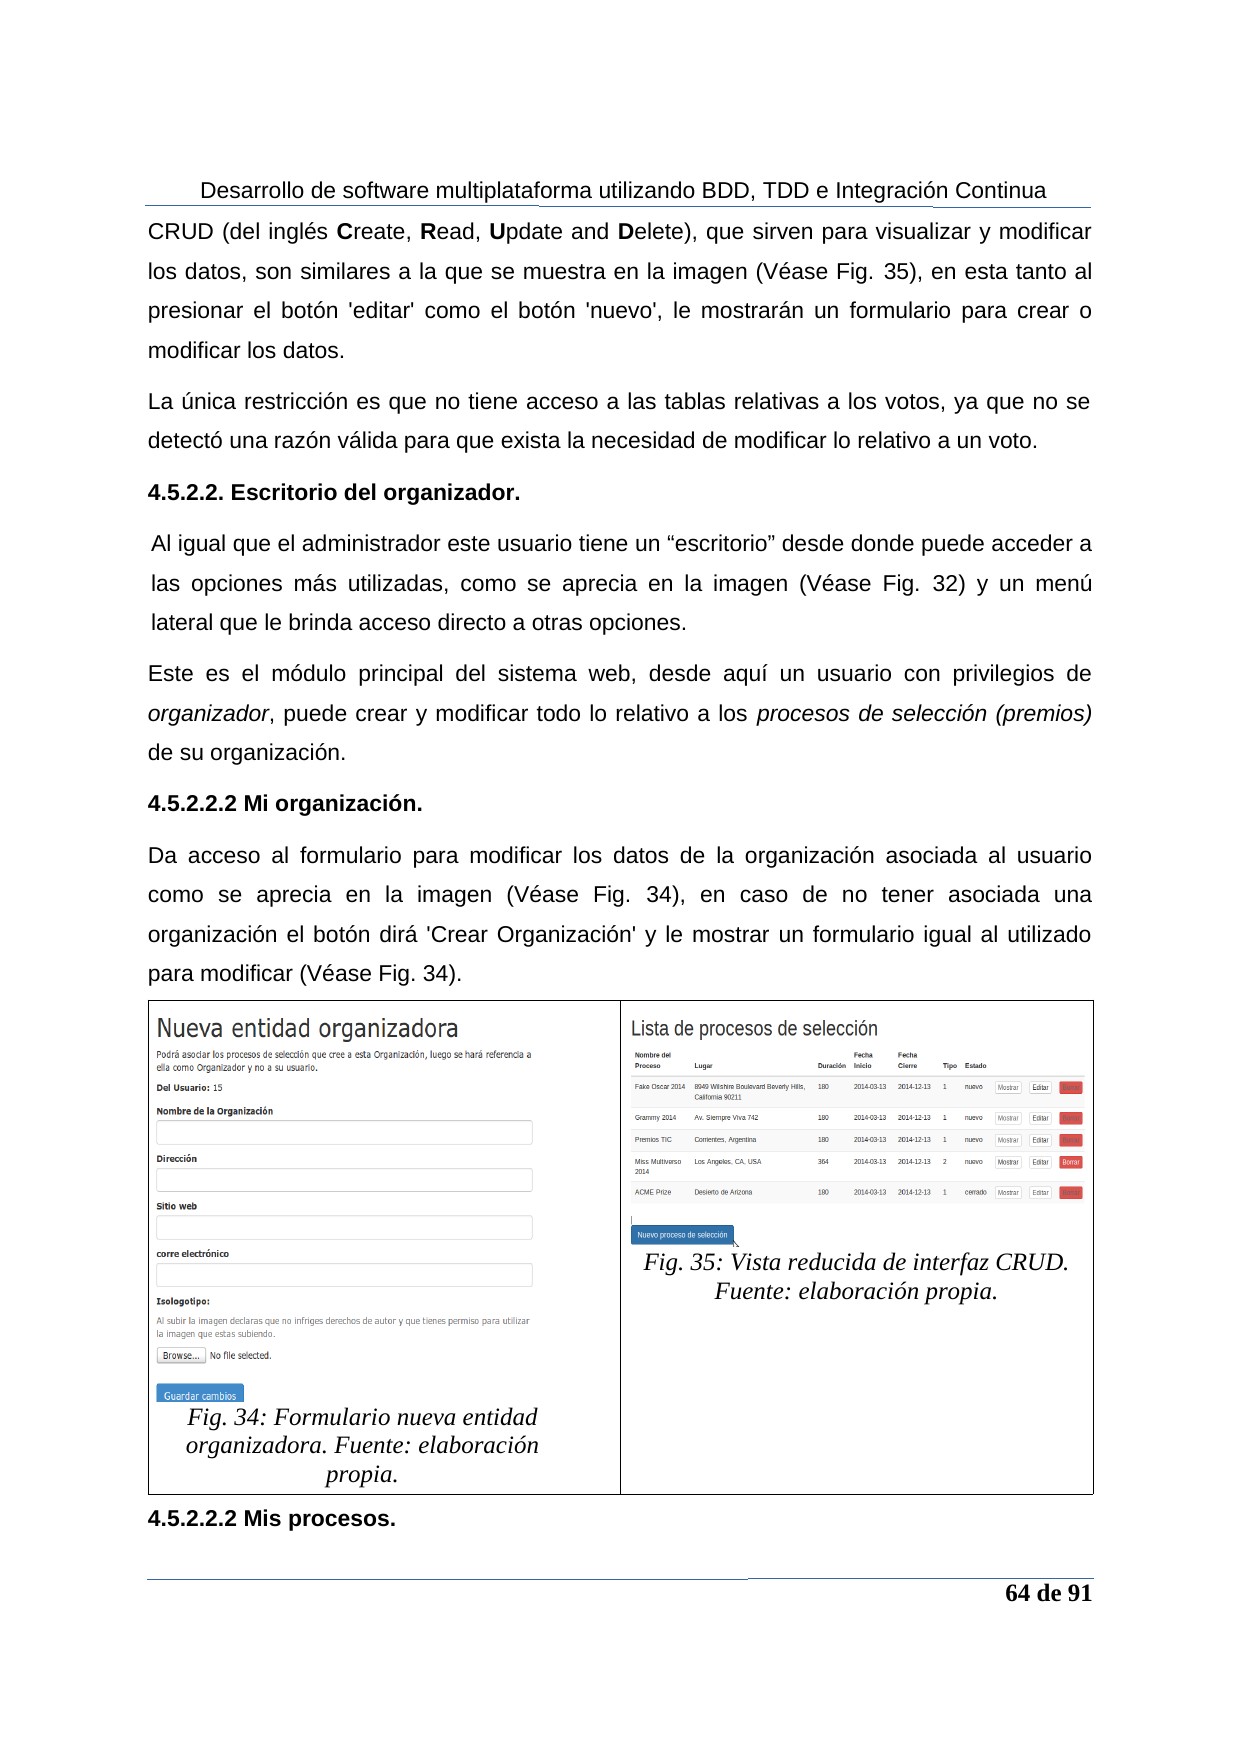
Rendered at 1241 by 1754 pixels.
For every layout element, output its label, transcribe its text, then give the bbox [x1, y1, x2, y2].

picture [153, 1018, 534, 1402]
text La única restricción es que no tiene acceso a las tablas relativas a los votos, ya que no se detectó una razón válida para que exista la necesidad de modificar lo relativo a un voto. [148, 388, 1093, 454]
text 4.5.2.2. Escritorio del organizador. [148, 479, 1093, 505]
text CRUD (del inglés Create, Read, Update and Delete), que sirven para visualizar y modificar los datos, son similares a la que se muestra en la imagen (Véase Fig. 35), en esta tanto al presionar el botón 'editar' como el botón 'nuevo', le mostrarán un formulario para crear o modificar los datos. [148, 218, 1093, 363]
picture [628, 1017, 1085, 1247]
text Da acceso al formulario para modificar los datos de la organización asociada al usuario como se aprecia en la imagen (Véase Fig. 34), en caso de no tener asociada una organización el botón dirá 'Crear Organización' y le mostrar un formulario igual al utilizado para modificar (Véase Fig. 34). [148, 842, 1093, 986]
text 4.5.2.2.2 Mi organización. [148, 790, 1093, 817]
list Al igual que el administrador este usuario tiene un “escritorio” desde donde puede acceder a las opciones más utilizadas, como se aprecia en la imagen (Véase Fig. 32) y un menú lateral que le brinda acceso directo a otras opciones. [151, 530, 1093, 635]
table_header [621, 1001, 1093, 1493]
text 4.5.2.2.2 Mis procesos. [148, 1505, 1093, 1532]
table_header [149, 1001, 620, 1493]
text Este es el módulo principal del sistema web, desde aquí un usuario con privilegios de organizador, puede crear y modificar todo lo relativo a los procesos de selección (premios) de su organización. [148, 660, 1093, 766]
